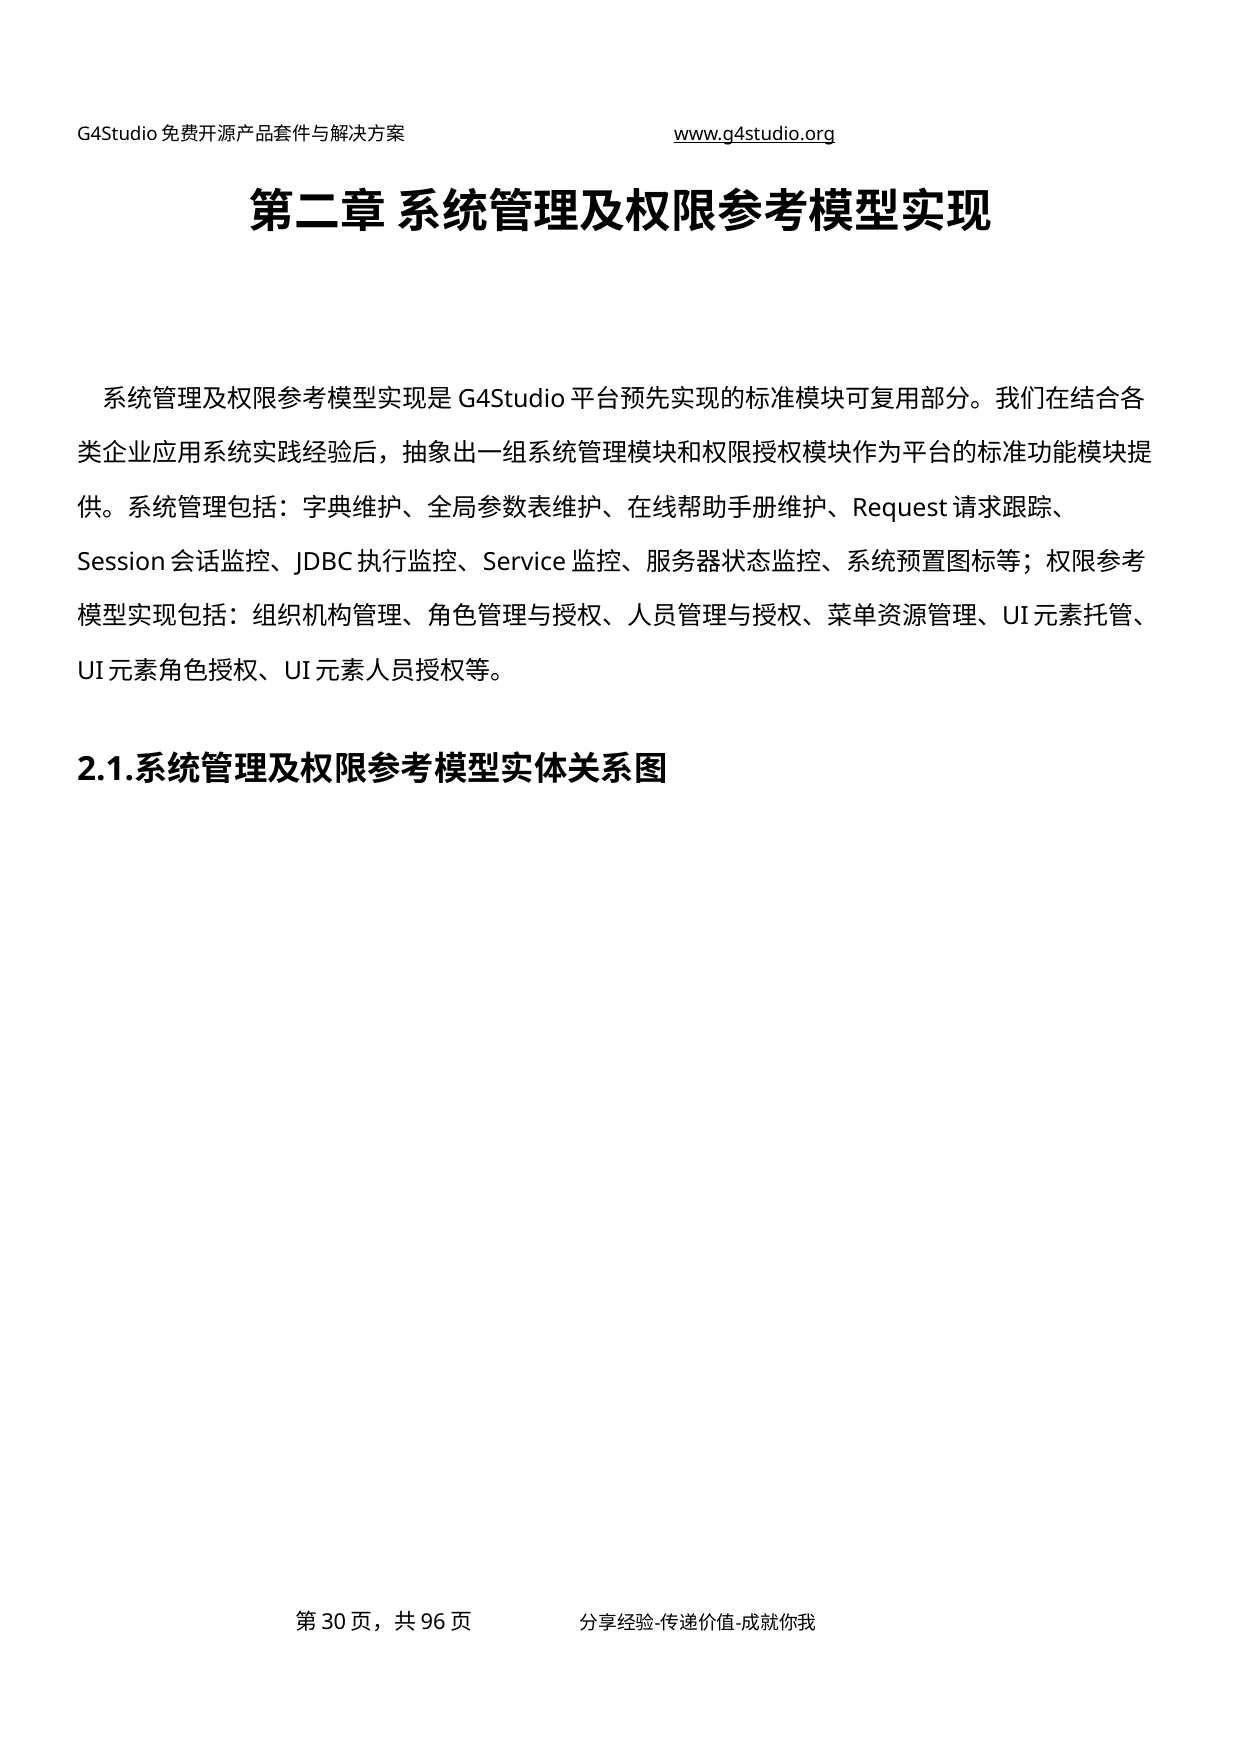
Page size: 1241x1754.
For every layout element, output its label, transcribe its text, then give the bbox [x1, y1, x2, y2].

subtitle 第二章 系统管理及权限参考模型实现 [77, 175, 1163, 335]
text 系统管理及权限参考模型实现是G4Studio平台预先实现的标准模块可复用部分。我们在结合各类企业应用系统实践经验后，抽象出一组系统管理模块和权限授权模块作为平台的标准功能模块提供。系统管理包括：字典维护、全局参数表维护、在线帮助手册维护、Request请求跟踪、Session会话监控、JDBC执行监控、Service监控、服务器状态监控、系统预置图标等；权限参考模型实现包括：组织机构管理、角色管理与授权、人员管理与授权、菜单资源管理、UI元素托管、UI元素角色授权、UI元素人员授权等。 [77, 378, 1163, 686]
subtitle 2.1.系统管理及权限参考模型实体关系图 [77, 742, 1163, 791]
